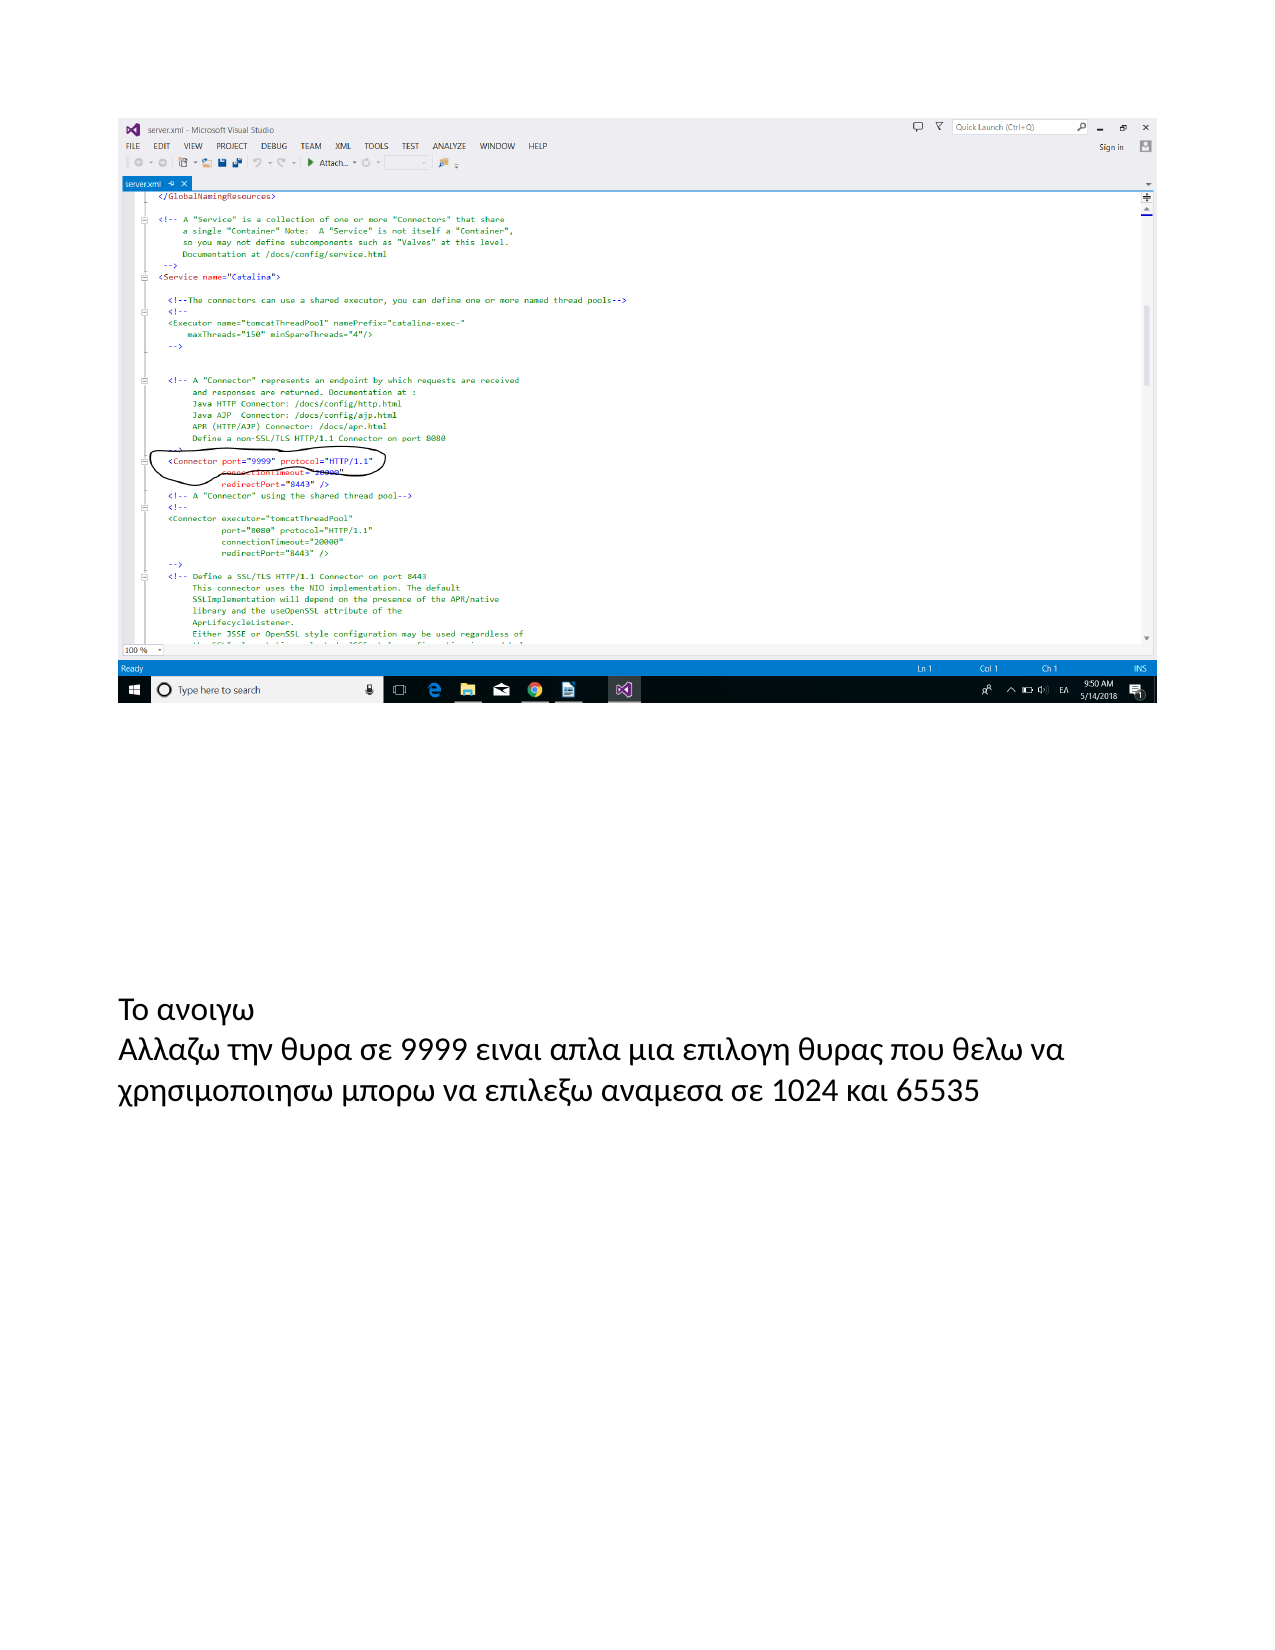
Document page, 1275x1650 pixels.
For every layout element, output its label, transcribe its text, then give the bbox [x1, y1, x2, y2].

text To ανοιγω [118, 987, 1157, 1028]
text Αλλαζω την θυρα σε 9999 ειναι απλα μια επιλογη θυρας που θελω να χρησιμοποιησω μπορω να επιλεξω αναμεσα σε 1024 και 65535 [118, 1028, 1157, 1110]
picture [118, 118, 1157, 703]
